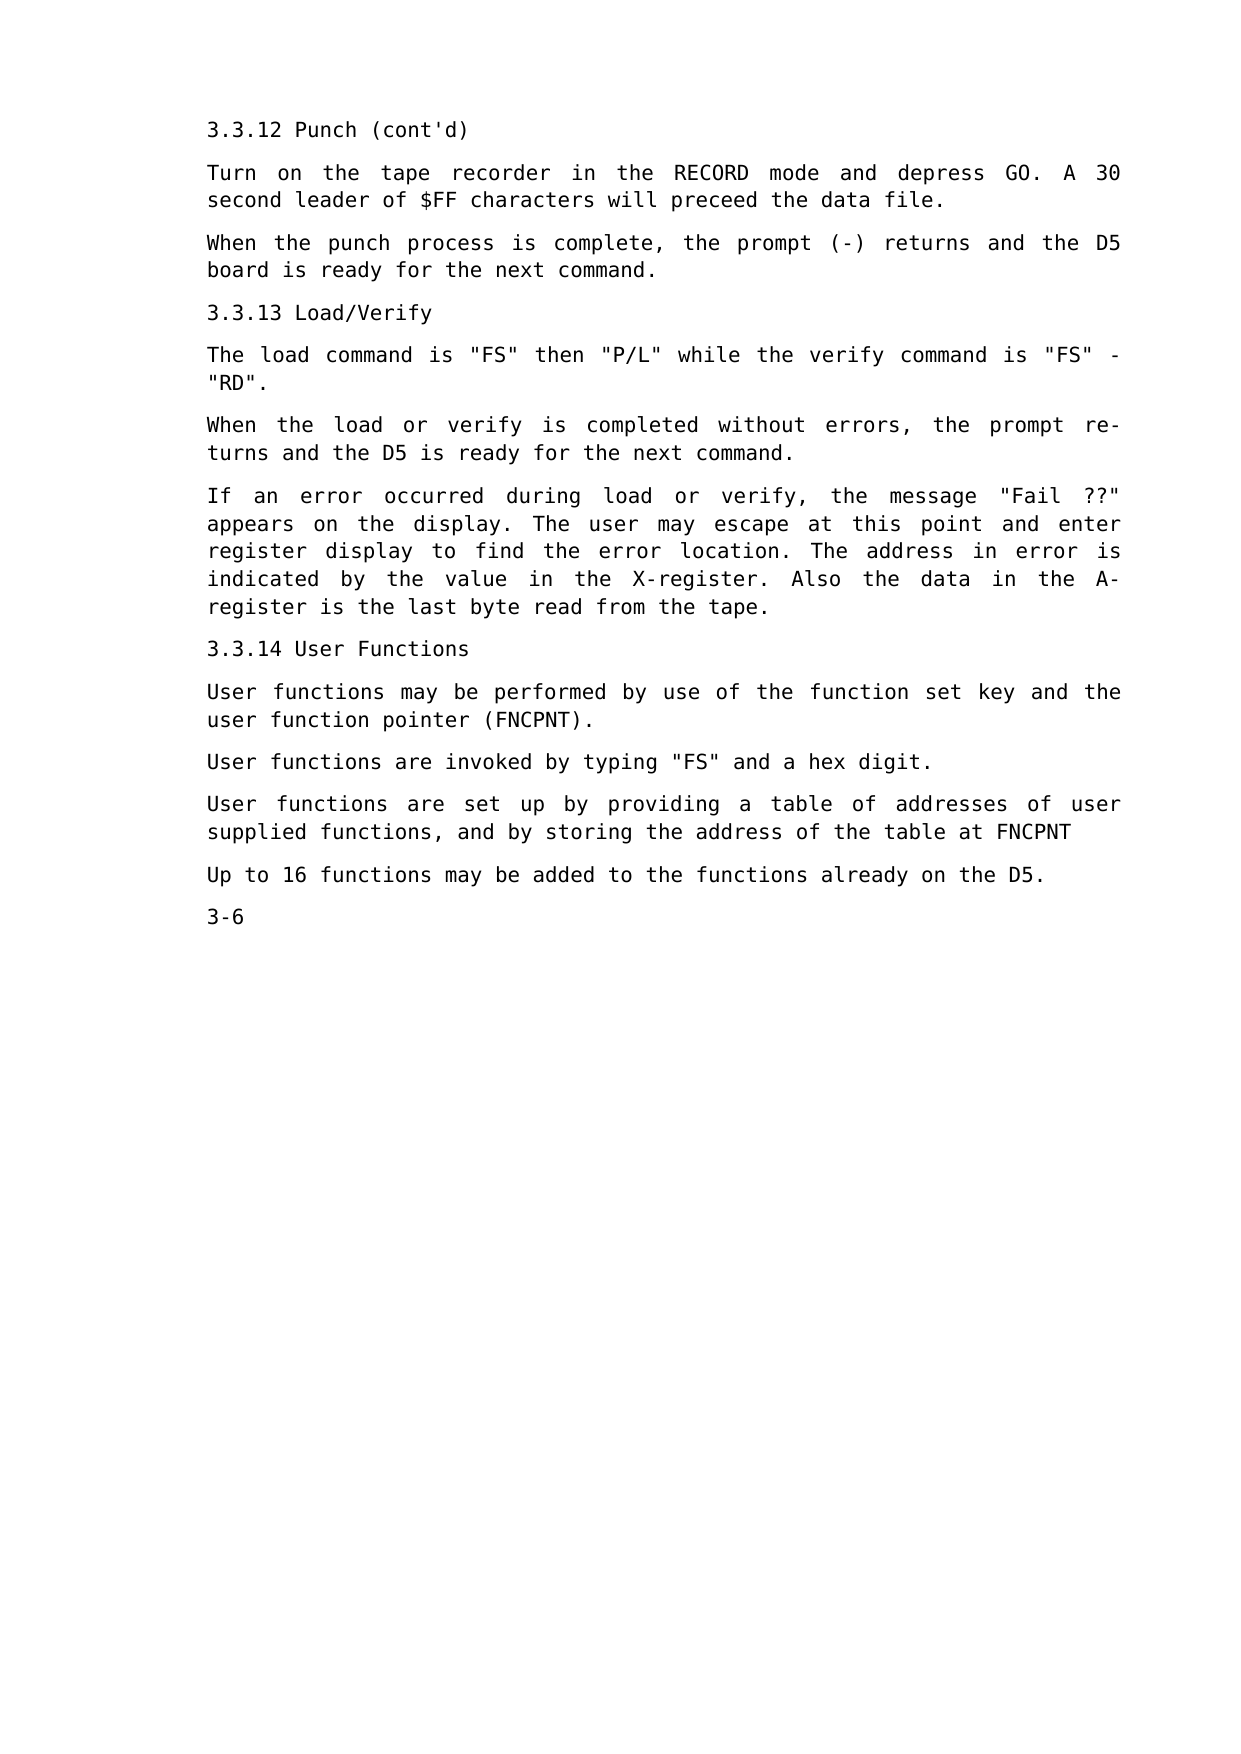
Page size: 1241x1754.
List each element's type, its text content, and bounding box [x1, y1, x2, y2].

text User functions may be performed by use of the function set key and the user function pointer (FNCPNT). [207, 680, 1122, 732]
text When the load or verify is completed without errors, the prompt re- turns and the D5 is ready for the next command. [207, 413, 1122, 466]
text 3.3.12 Punch (cont'd) [207, 118, 1122, 142]
text When the punch process is complete, the prompt (-) returns and the D5 board is ready for the next command. [207, 231, 1122, 283]
text User functions are set up by providing a table of addresses of user supplied functions, and by storing the address of the table at FNCPNT [207, 792, 1122, 844]
text Up to 16 functions may be added to the functions already on the D5. [207, 863, 1122, 887]
text Turn on the tape recorder in the RECORD mode and depress GO. A 30 second leader of $FF characters will preceed the data file. [207, 161, 1122, 213]
text 3.3.14 User Functions [207, 637, 1122, 662]
text The load command is "FS" then "P/L" while the verify command is "FS" - "RD". [207, 343, 1122, 395]
text User functions are invoked by typing "FS" and a hex digit. [207, 750, 1122, 774]
text 3.3.13 Load/Verify [207, 301, 1122, 325]
text If an error occurred during load or verify, the message "Fail ??" appears on the display. The user may escape at this point and enter register display to find the error location. The address in error is indicated by the value in the X-register. Also the data in the A- register is the last byte read from the tape. [207, 484, 1122, 619]
text 3-6 [207, 905, 1122, 929]
